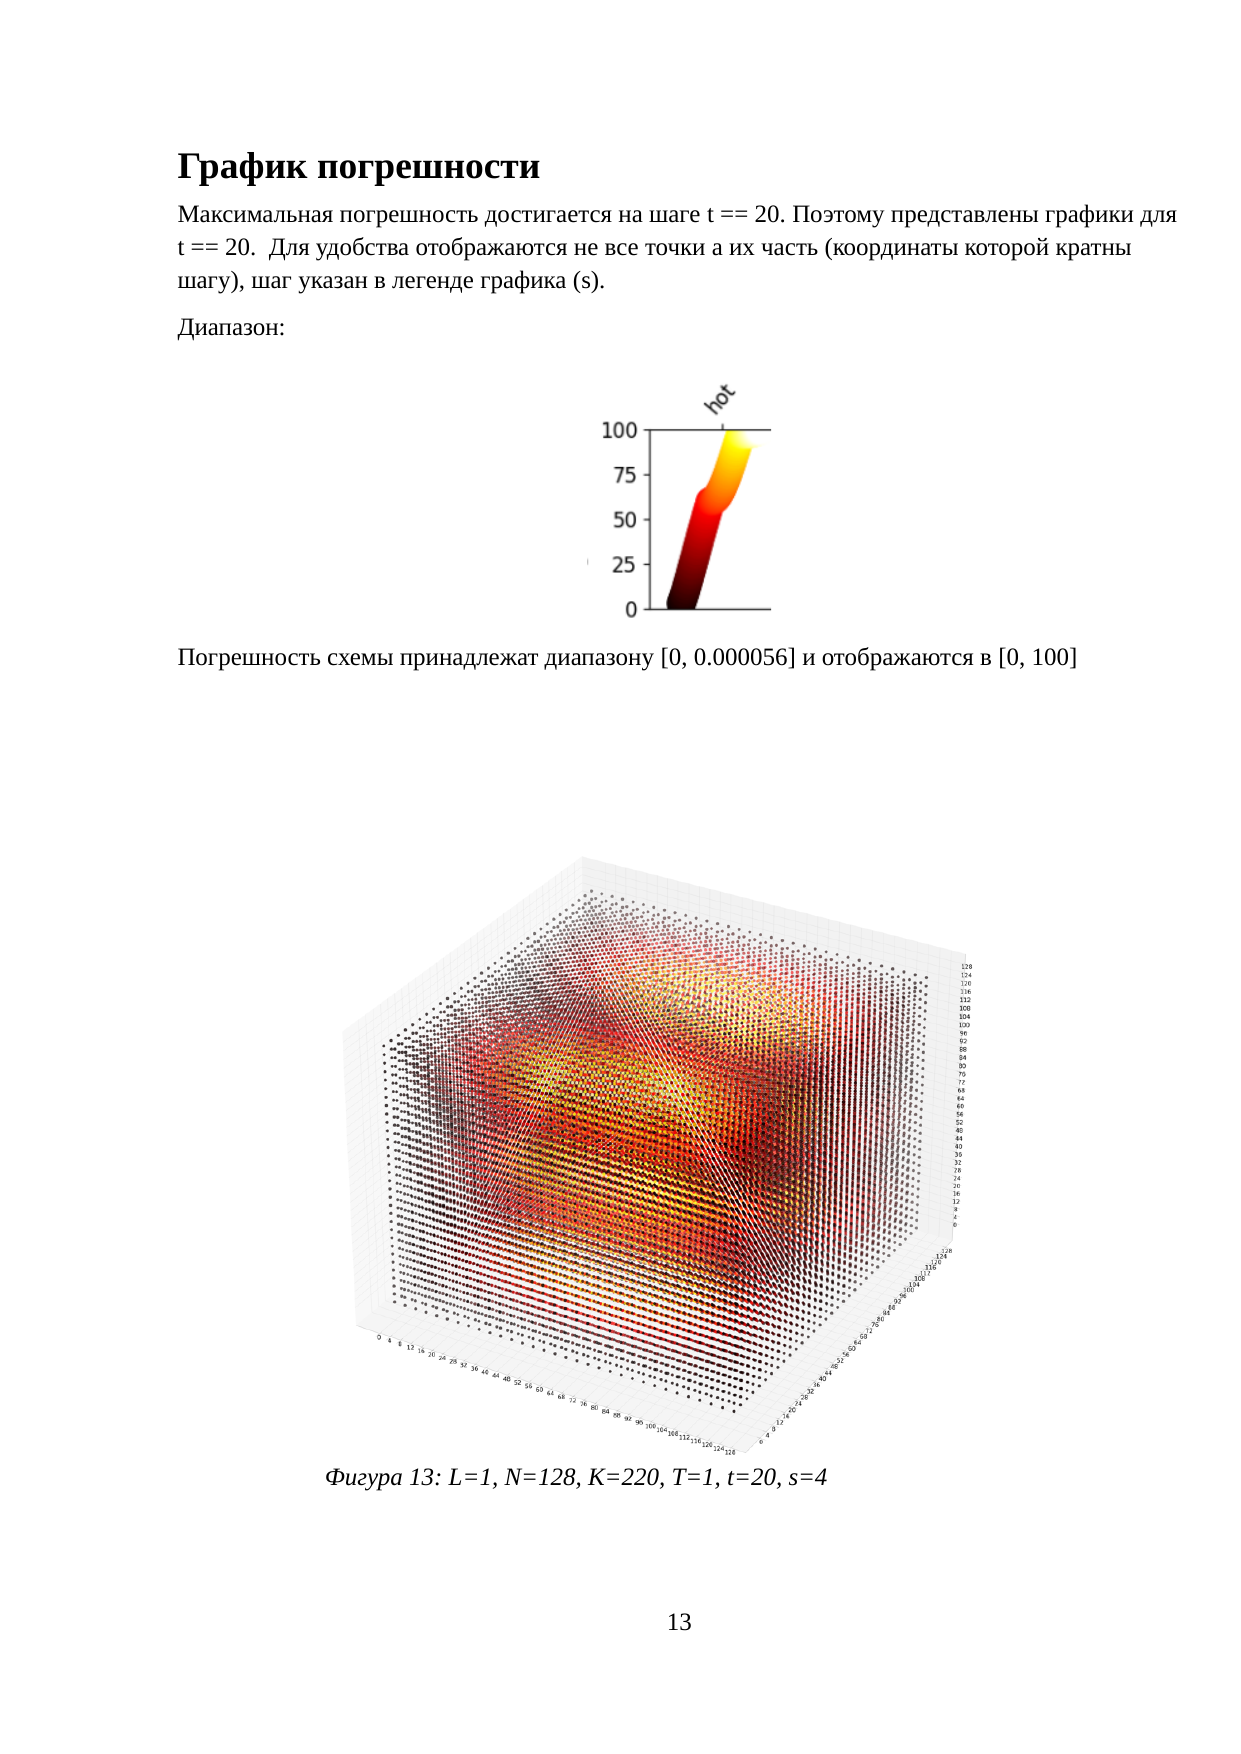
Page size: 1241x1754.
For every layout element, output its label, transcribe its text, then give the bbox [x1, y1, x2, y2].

text Диапазон: [177, 312, 1181, 341]
text Фигура 13: L=1, N=128, K=220, T=1, t=20, s=4 [324, 1463, 982, 1491]
text Погрешность схемы принадлежат диапазону [0, 0.000056] и отображаются в [0, 100] [177, 360, 1181, 671]
picture [324, 823, 982, 1463]
text Максимальная погрешность достигается на шаге t == 20. Поэтому представлены графики для t == 20. Для удобства отображаются не все точки а их часть (координаты которой кратны шагу), шаг указан в легенде графика (s). [177, 199, 1181, 293]
subtitle График погрешности [177, 143, 1181, 186]
picture [587, 360, 772, 638]
